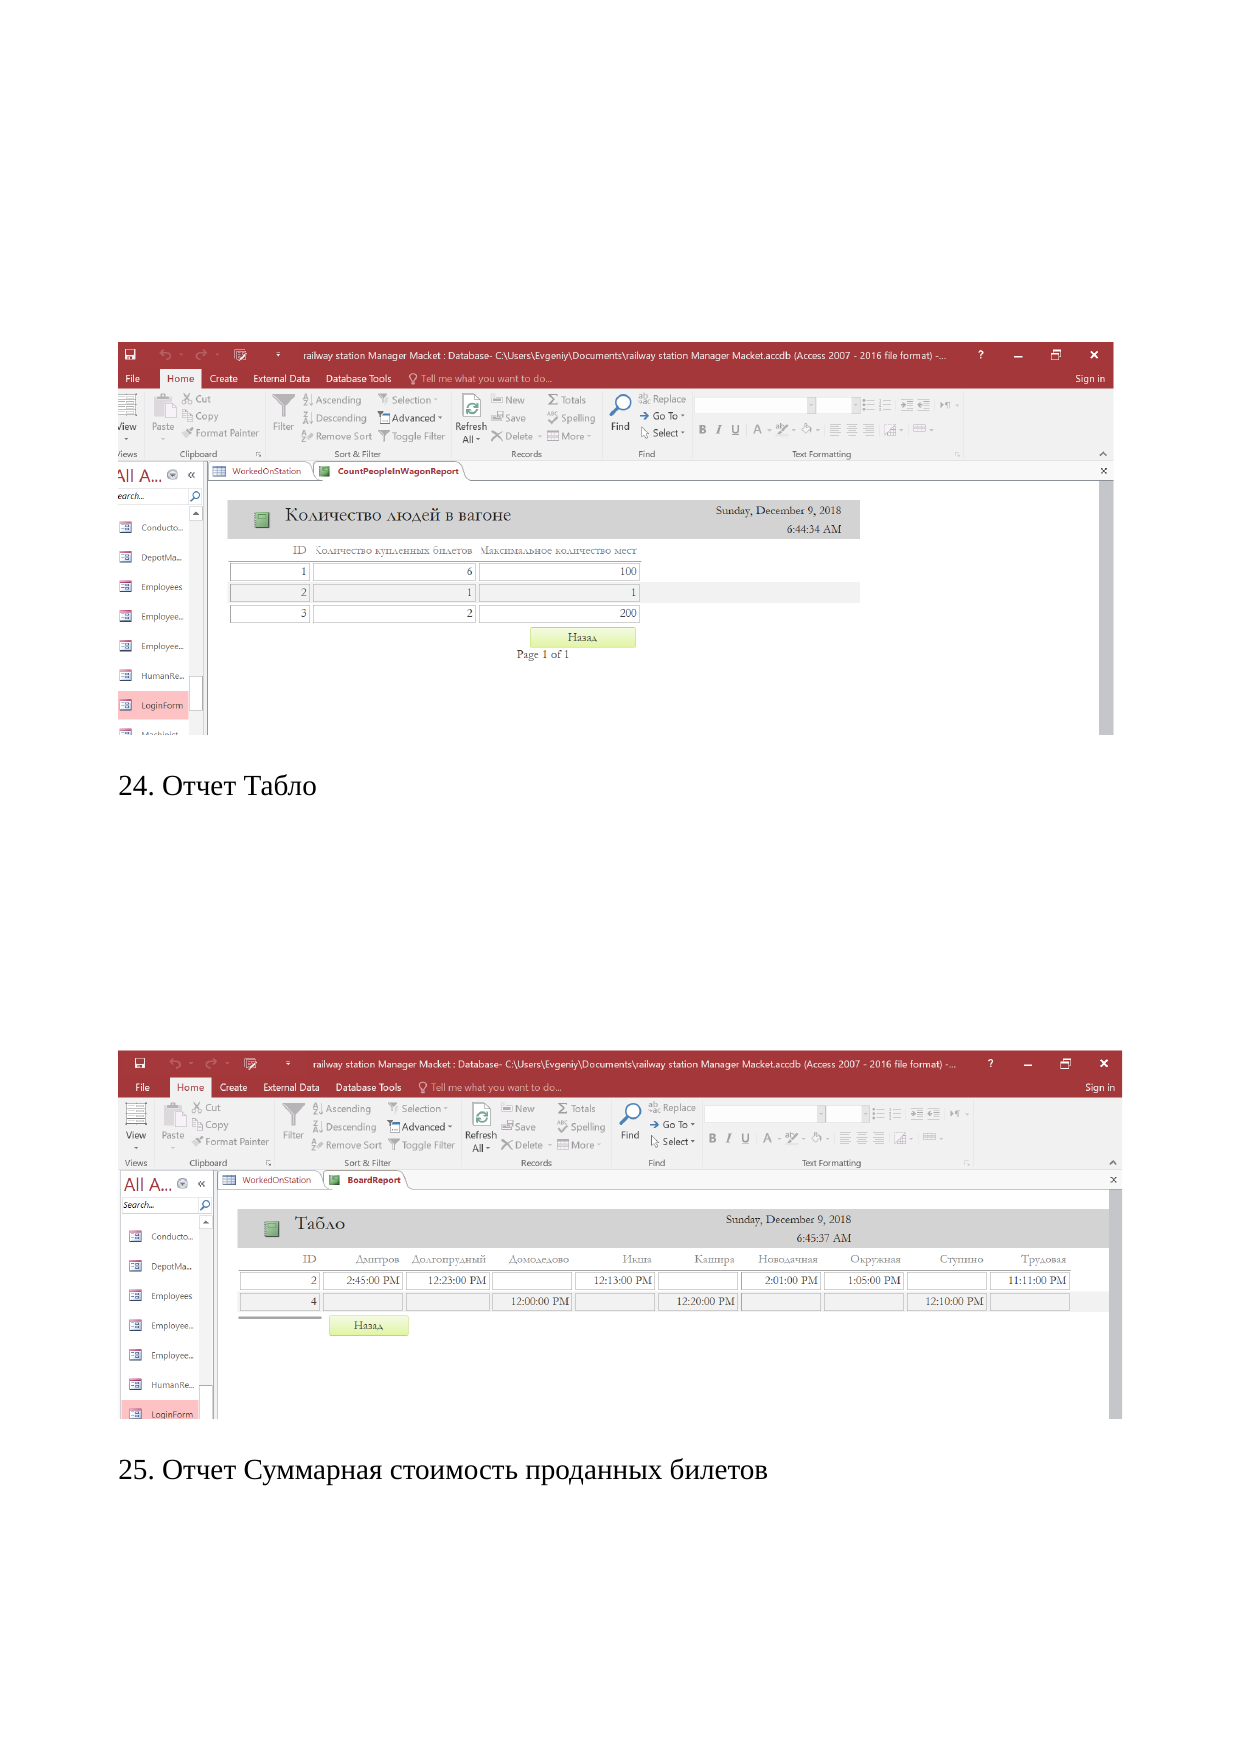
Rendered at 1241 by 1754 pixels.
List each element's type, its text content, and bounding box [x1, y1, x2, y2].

text 25. Отчет Суммарная стоимость проданных билетов [118, 1452, 1122, 1486]
picture [118, 802, 1123, 1419]
text 24. Отчет Табло [118, 768, 1122, 802]
picture [118, 118, 1123, 735]
